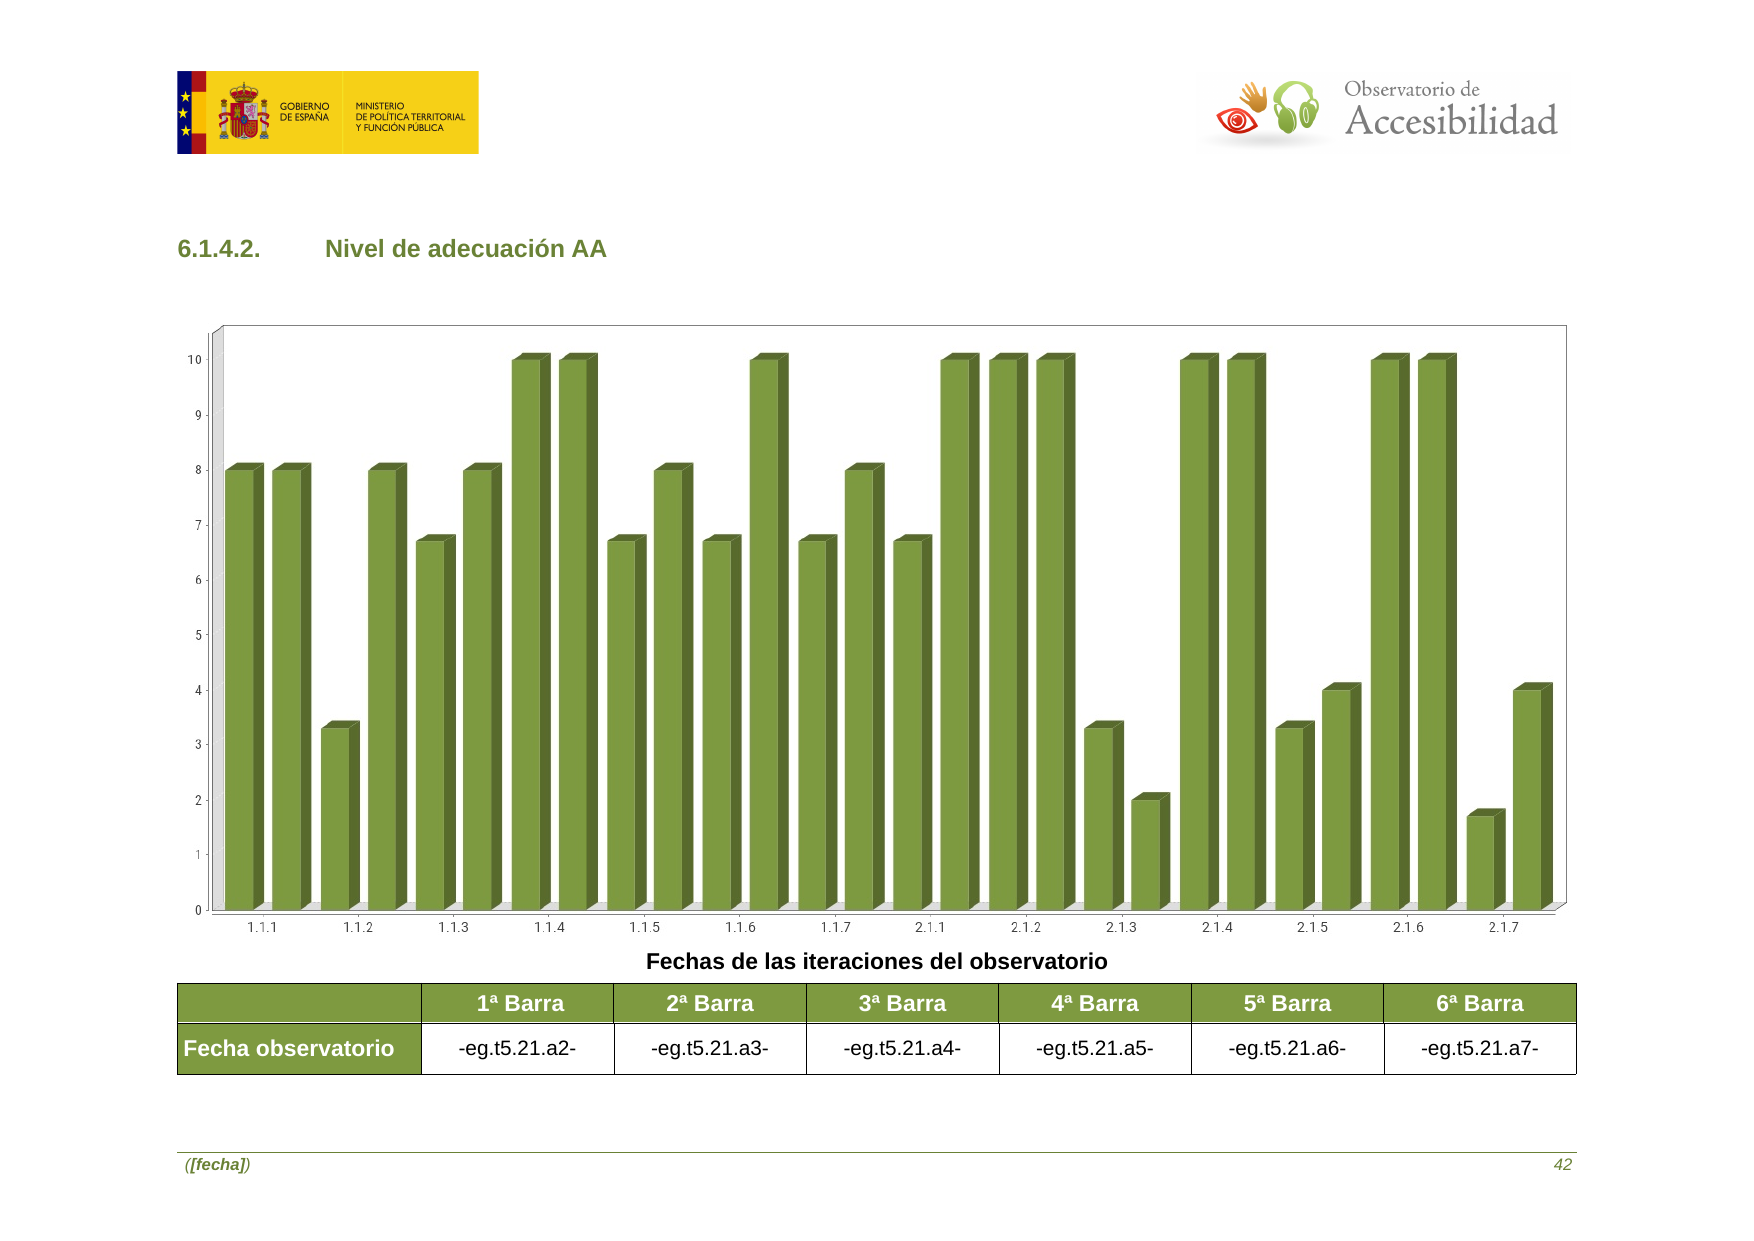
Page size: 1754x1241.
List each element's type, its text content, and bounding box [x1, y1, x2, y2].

table_cell -eg.t5.21.a5- [1000, 1024, 1191, 1074]
table_cell Fecha observatorio [178, 1024, 421, 1074]
table_header 1ª Barra [422, 984, 613, 1022]
table_cell -eg.t5.21.a2- [422, 1024, 614, 1074]
picture [177, 71, 479, 154]
subtitle Nivel de adecuación AA [177, 234, 1577, 263]
picture [177, 315, 1577, 941]
table_header 6ª Barra [1384, 984, 1576, 1022]
picture [1196, 72, 1572, 154]
table_cell -eg.t5.21.a6- [1192, 1024, 1384, 1074]
table_header 5ª Barra [1192, 984, 1383, 1022]
table_cell -eg.t5.21.a7- [1385, 1024, 1576, 1074]
table_header 4ª Barra [999, 984, 1191, 1022]
table_header [178, 984, 421, 1022]
table_cell -eg.t5.21.a3- [615, 1024, 806, 1074]
table_cell -eg.t5.21.a4- [807, 1024, 999, 1074]
text Fechas de las iteraciones del observatorio [177, 941, 1577, 975]
table_header 2ª Barra [614, 984, 806, 1022]
table_header 3ª Barra [807, 984, 998, 1022]
